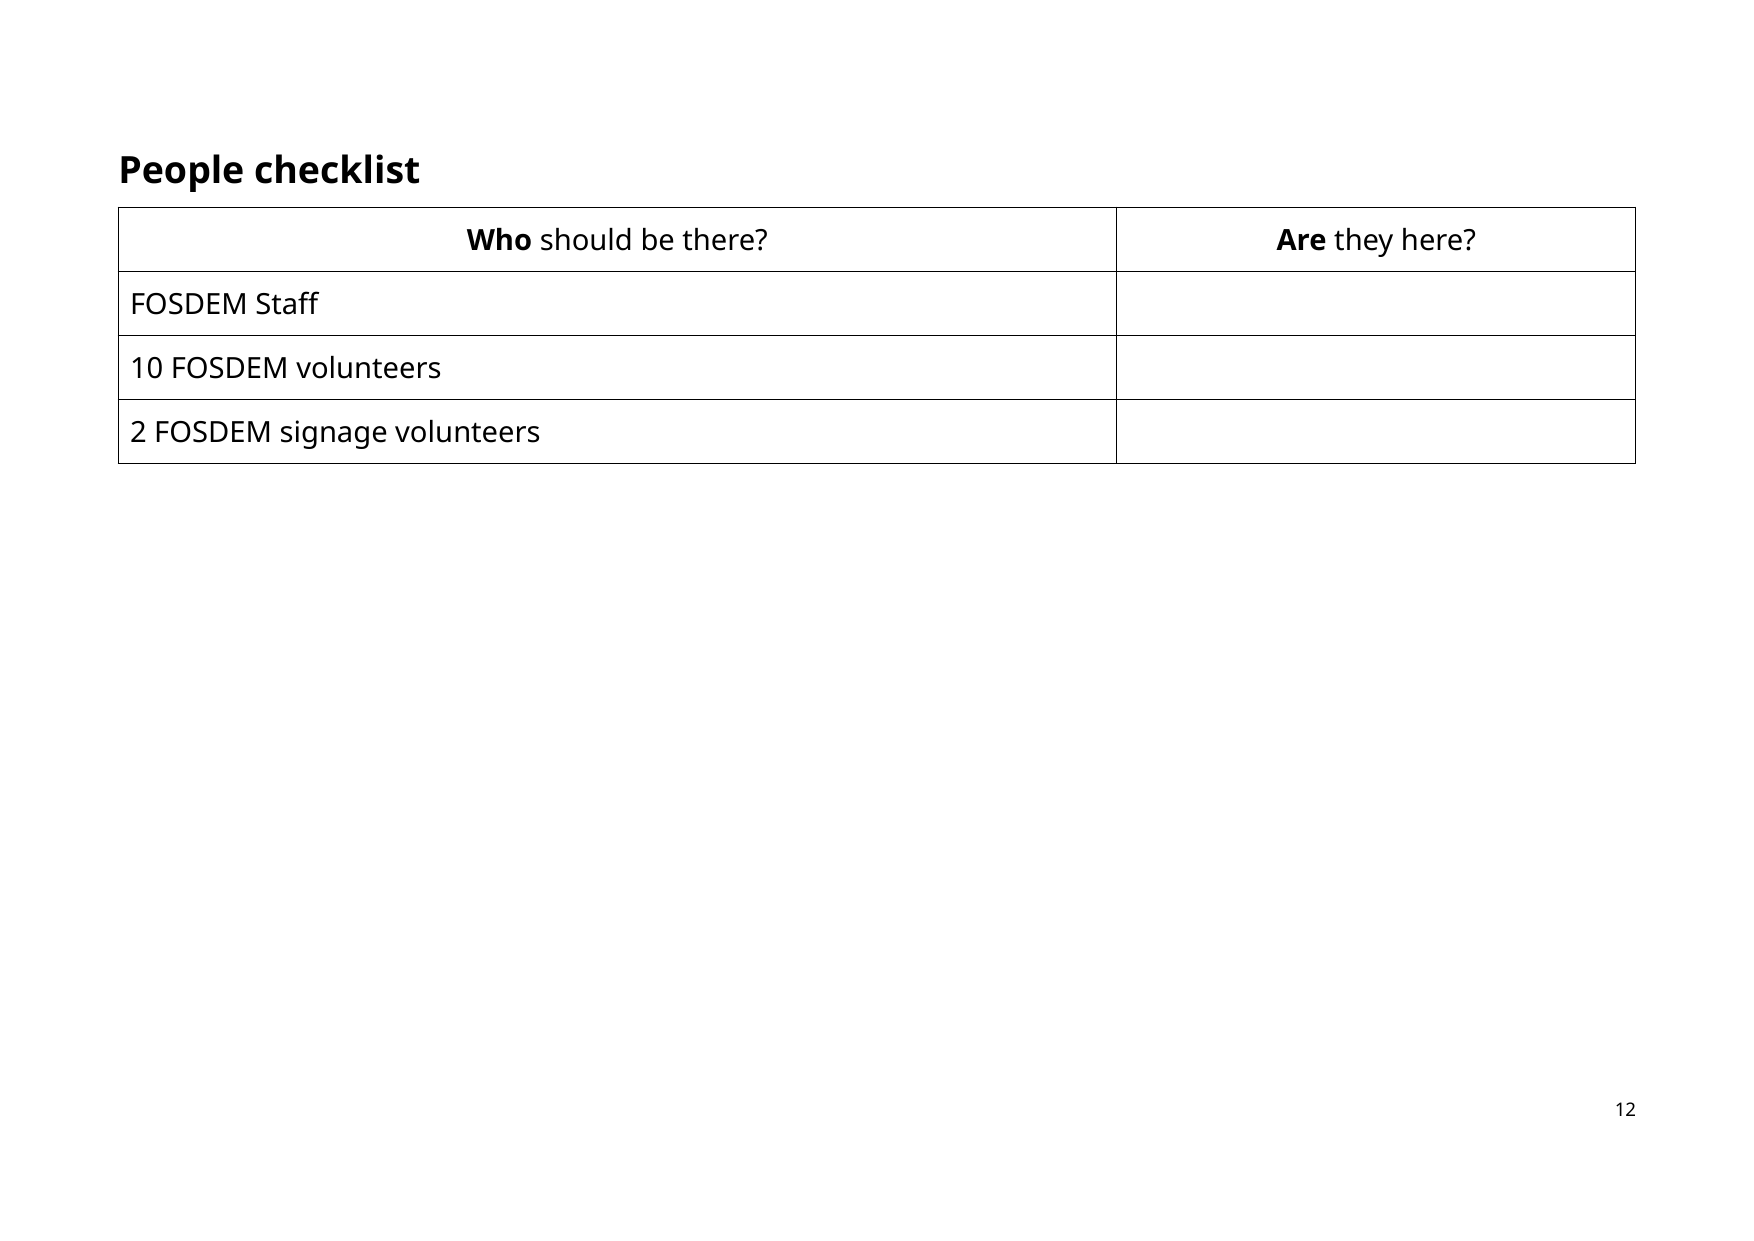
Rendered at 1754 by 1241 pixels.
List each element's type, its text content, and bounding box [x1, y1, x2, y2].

table_cell FOSDEM Staff [119, 272, 1116, 335]
table_cell 10 FOSDEM volunteers [119, 336, 1116, 399]
table_cell [1117, 272, 1635, 335]
table_cell [1117, 400, 1635, 463]
table_header Are they here? [1117, 208, 1635, 271]
table_cell 2 FOSDEM signage volunteers [119, 400, 1116, 463]
subtitle People checklist [118, 143, 1636, 194]
table_cell [1117, 336, 1635, 399]
table_header Who should be there? [119, 208, 1116, 271]
